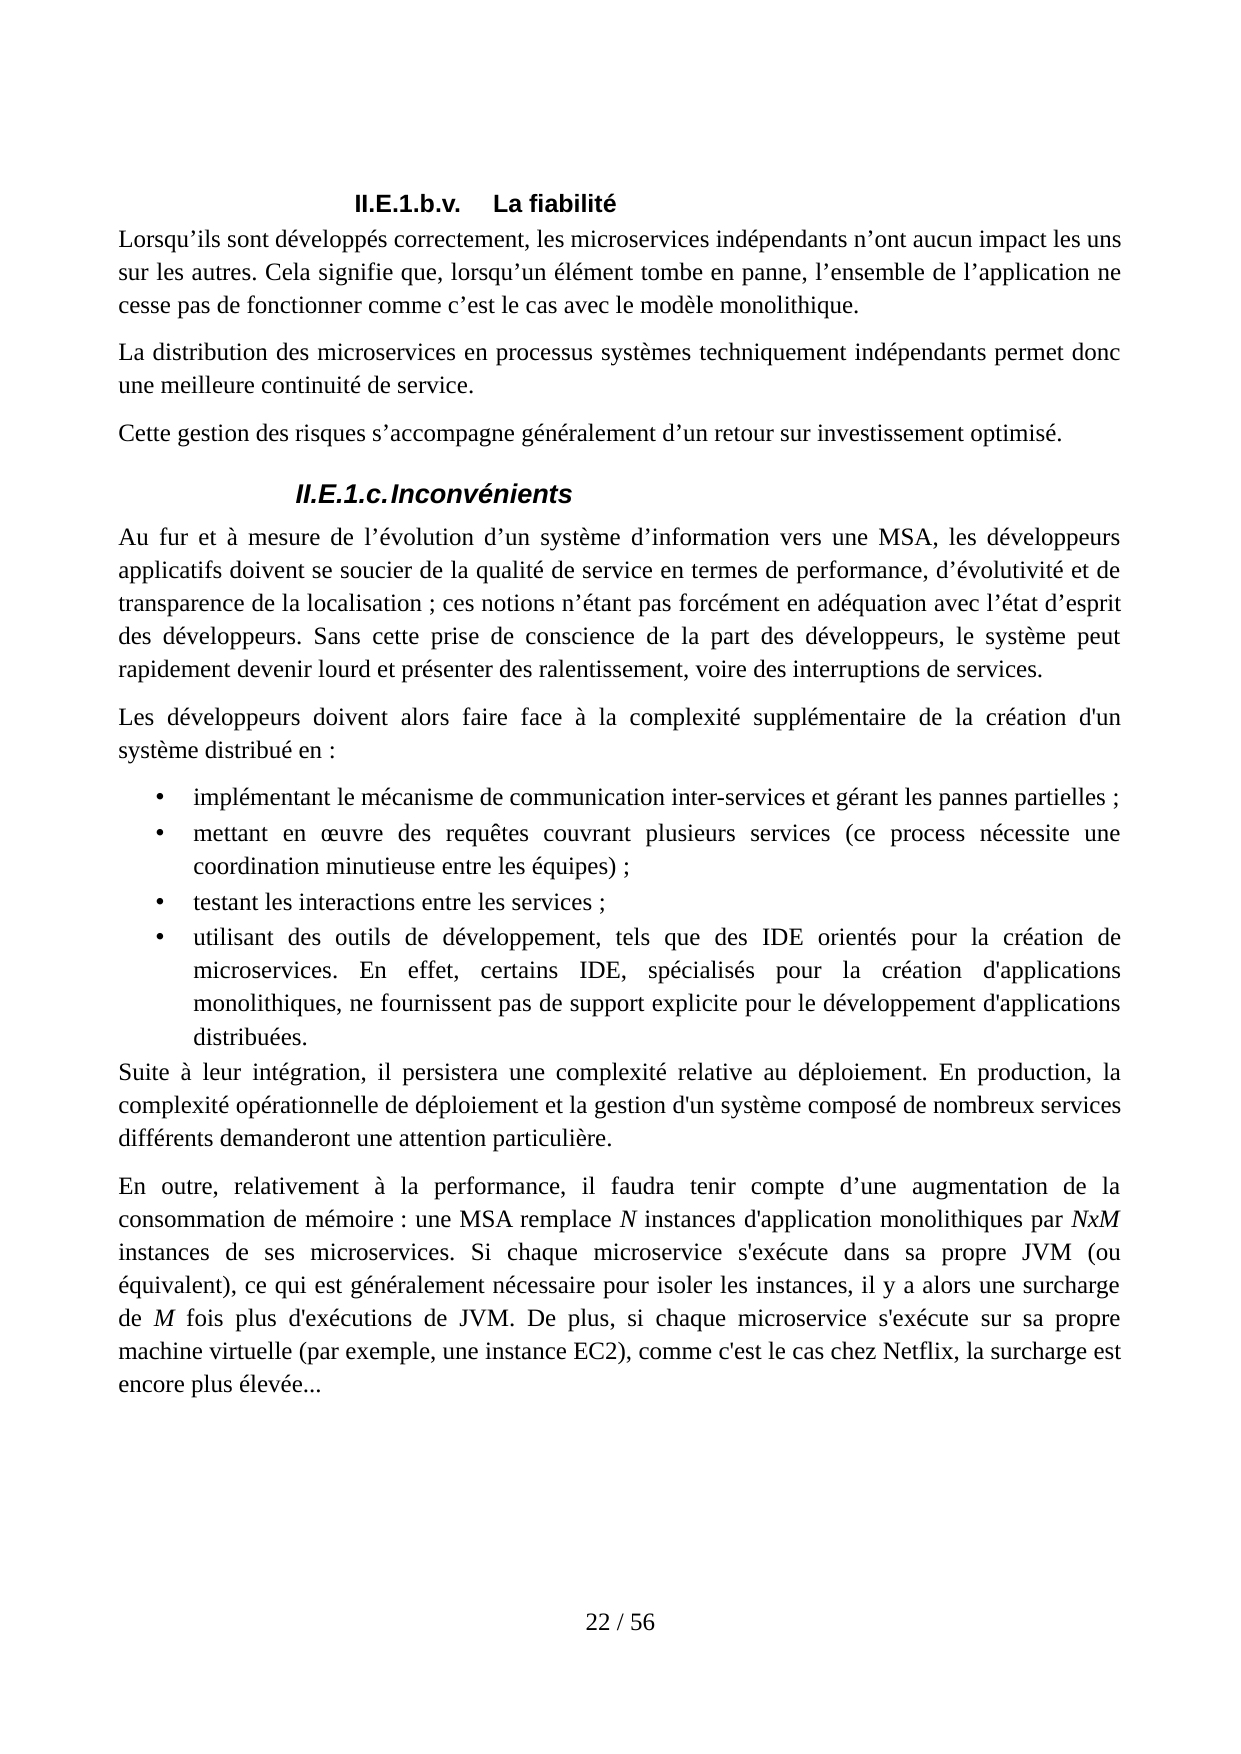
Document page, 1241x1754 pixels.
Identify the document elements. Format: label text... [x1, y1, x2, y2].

subtitle La fiabilité [118, 189, 1122, 218]
list utilisant des outils de développement, tels que des IDE orientés pour la création de microservices. En effet, certains IDE, spécialisés pour la création d'applications monolithiques, ne fournissent pas de support explicite pour le développement d'applications distribuées. [156, 922, 1122, 1050]
text La distribution des microservices en processus systèmes techniquement indépendants permet donc une meilleure continuité de service. [118, 337, 1122, 399]
text Suite à leur intégration, il persistera une complexité relative au déploiement. En production, la complexité opérationnelle de déploiement et la gestion d'un système composé de nombreux services différents demanderont une attention particulière. [118, 1057, 1122, 1152]
text Cette gestion des risques s’accompagne généralement d’un retour sur investissement optimisé. [118, 418, 1122, 447]
subtitle Inconvénients [118, 478, 1122, 509]
list mettant en œuvre des requêtes couvrant plusieurs services (ce process nécessite une coordination minutieuse entre les équipes) ; [156, 818, 1122, 880]
text Les développeurs doivent alors faire face à la complexité supplémentaire de la création d'un système distribué en : [118, 702, 1122, 763]
text Lorsqu’ils sont développés correctement, les microservices indépendants n’ont aucun impact les uns sur les autres. Cela signifie que, lorsqu’un élément tombe en panne, l’ensemble de l’application ne cesse pas de fonctionner comme c’est le cas avec le modèle monolithique. [118, 224, 1122, 319]
list implémentant le mécanisme de communication inter-services et gérant les pannes partielles ; [156, 782, 1122, 811]
list testant les interactions entre les services ; [156, 887, 1122, 916]
text En outre, relativement à la performance, il faudra tenir compte d’une augmentation de la consommation de mémoire : une MSA remplace N instances d'application monolithiques par NxM instances de ses microservices. Si chaque microservice s'exécute dans sa propre JVM (ou équivalent), ce qui est généralement nécessaire pour isoler les instances, il y a alors une surcharge de M fois plus d'exécutions de JVM. De plus, si chaque microservice s'exécute sur sa propre machine virtuelle (par exemple, une instance EC2), comme c'est le cas chez Netflix, la surcharge est encore plus élevée... [118, 1171, 1122, 1398]
text Au fur et à mesure de l’évolution d’un système d’information vers une MSA, les développeurs applicatifs doivent se soucier de la qualité de service en termes de performance, d’évolutivité et de transparence de la localisation ; ces notions n’étant pas forcément en adéquation avec l’état d’esprit des développeurs. Sans cette prise de conscience de la part des développeurs, le système peut rapidement devenir lourd et présenter des ralentissement, voire des interruptions de services. [118, 522, 1122, 683]
